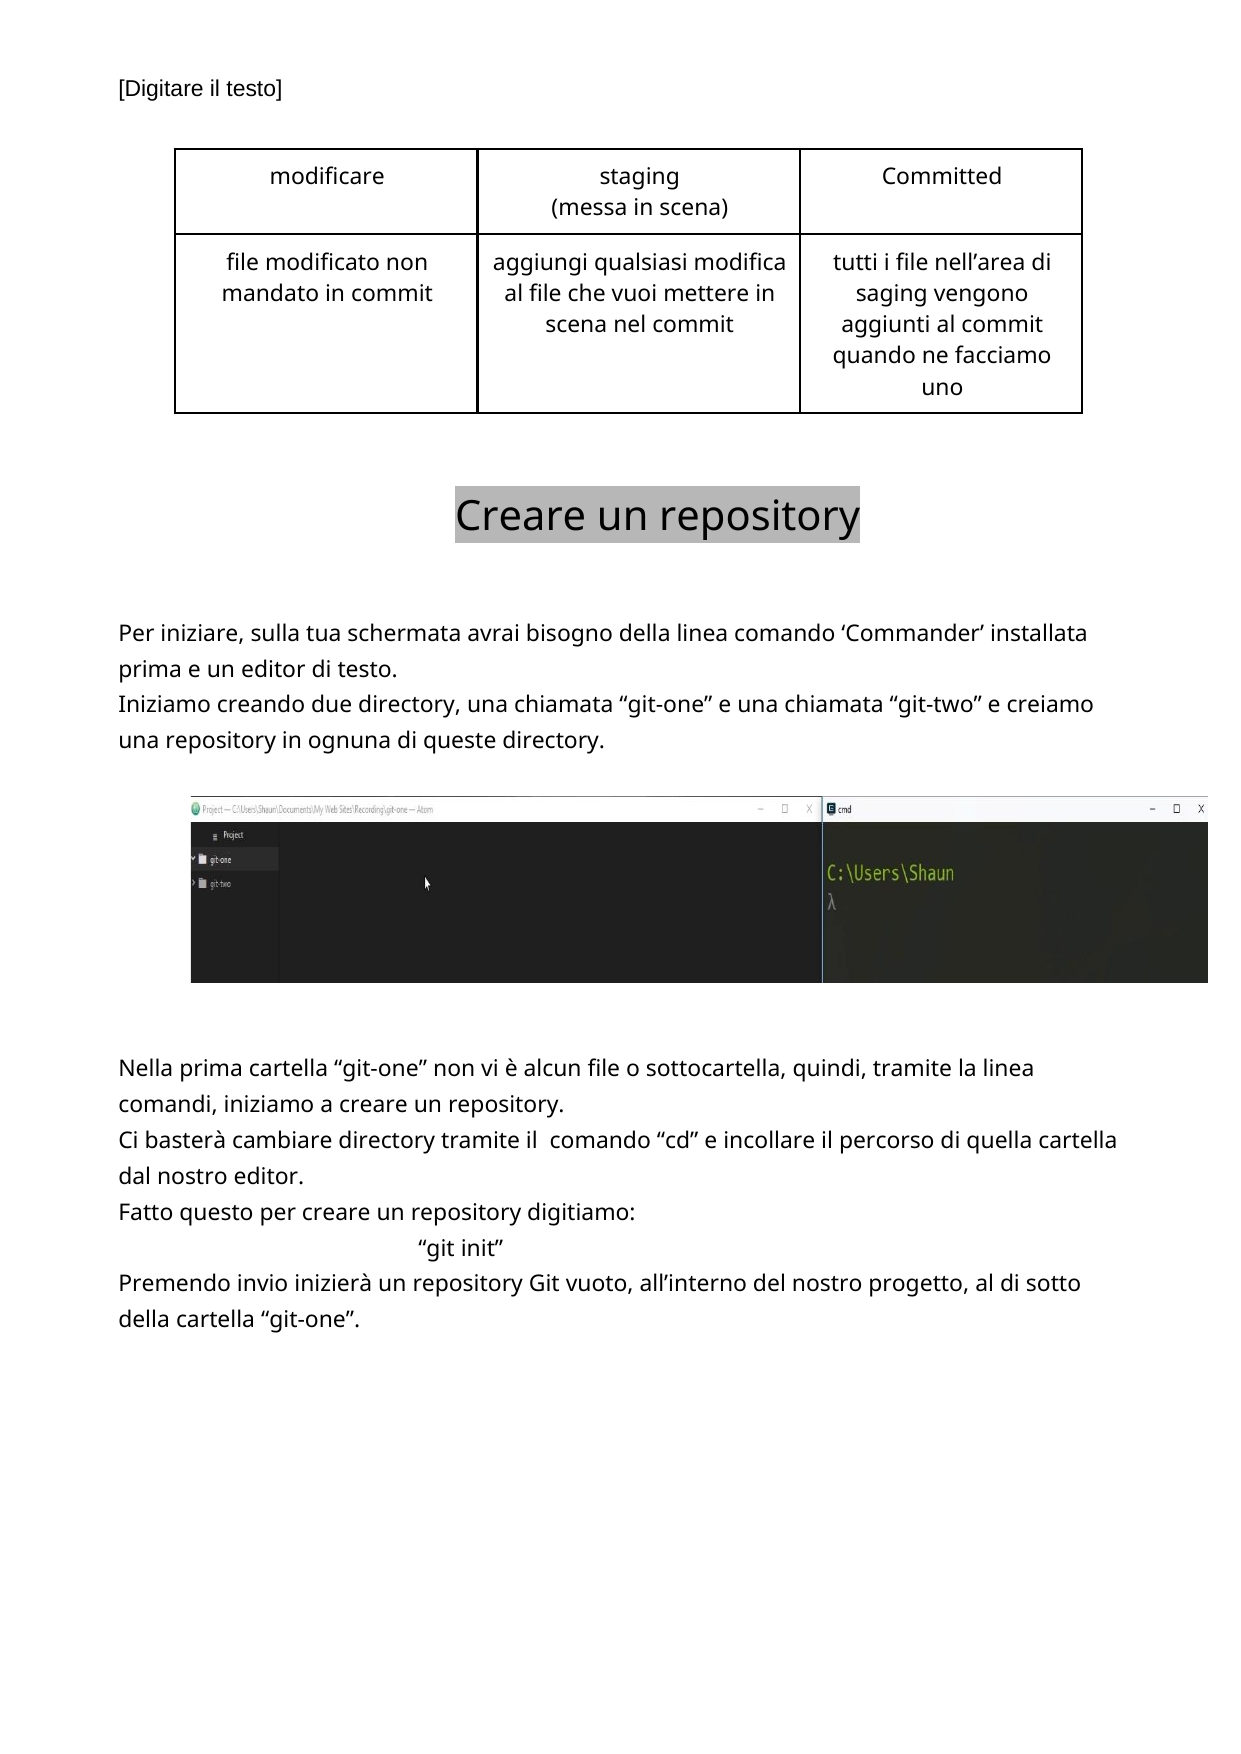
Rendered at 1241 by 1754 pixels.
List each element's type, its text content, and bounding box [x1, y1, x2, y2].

table_cell file modificato non mandato in commit [176, 235, 476, 412]
table_header Committed [801, 150, 1081, 233]
text Nella prima cartella “git-one” non vi è alcun file o sottocartella, quindi, tramite la linea comandi, iniziamo a creare un repository. [118, 1052, 1124, 1119]
text Iniziamo creando due directory, una chiamata “git-one” e una chiamata “git-two” e creiamo una repository in ognuna di queste directory. [118, 688, 1124, 756]
table_cell aggiungi qualsiasi modifica al file che vuoi mettere in scena nel commit [479, 235, 799, 412]
table_header staging (messa in scena) [479, 150, 799, 233]
text Per iniziare, sulla tua schermata avrai bisogno della linea comando ‘Commander’ installata prima e un editor di testo. [118, 617, 1124, 684]
text Premendo invio inizierà un repository Git vuoto, all’interno del nostro progetto, al di sotto della cartella “git-one”. [118, 1267, 1124, 1334]
table_cell tutti i file nell’area di saging vengono aggiunti al commit quando ne facciamo uno [801, 235, 1081, 412]
text Fatto questo per creare un repository digitiamo: [118, 1196, 1124, 1227]
text Ci basterà cambiare directory tramite il comando “cd” e incollare il percorso di quella cartella dal nostro editor. [118, 1124, 1124, 1191]
text Creare un repository [118, 486, 1124, 543]
picture [190, 796, 1208, 983]
text “git init” [118, 1231, 1124, 1263]
table_header modificare [176, 150, 476, 233]
